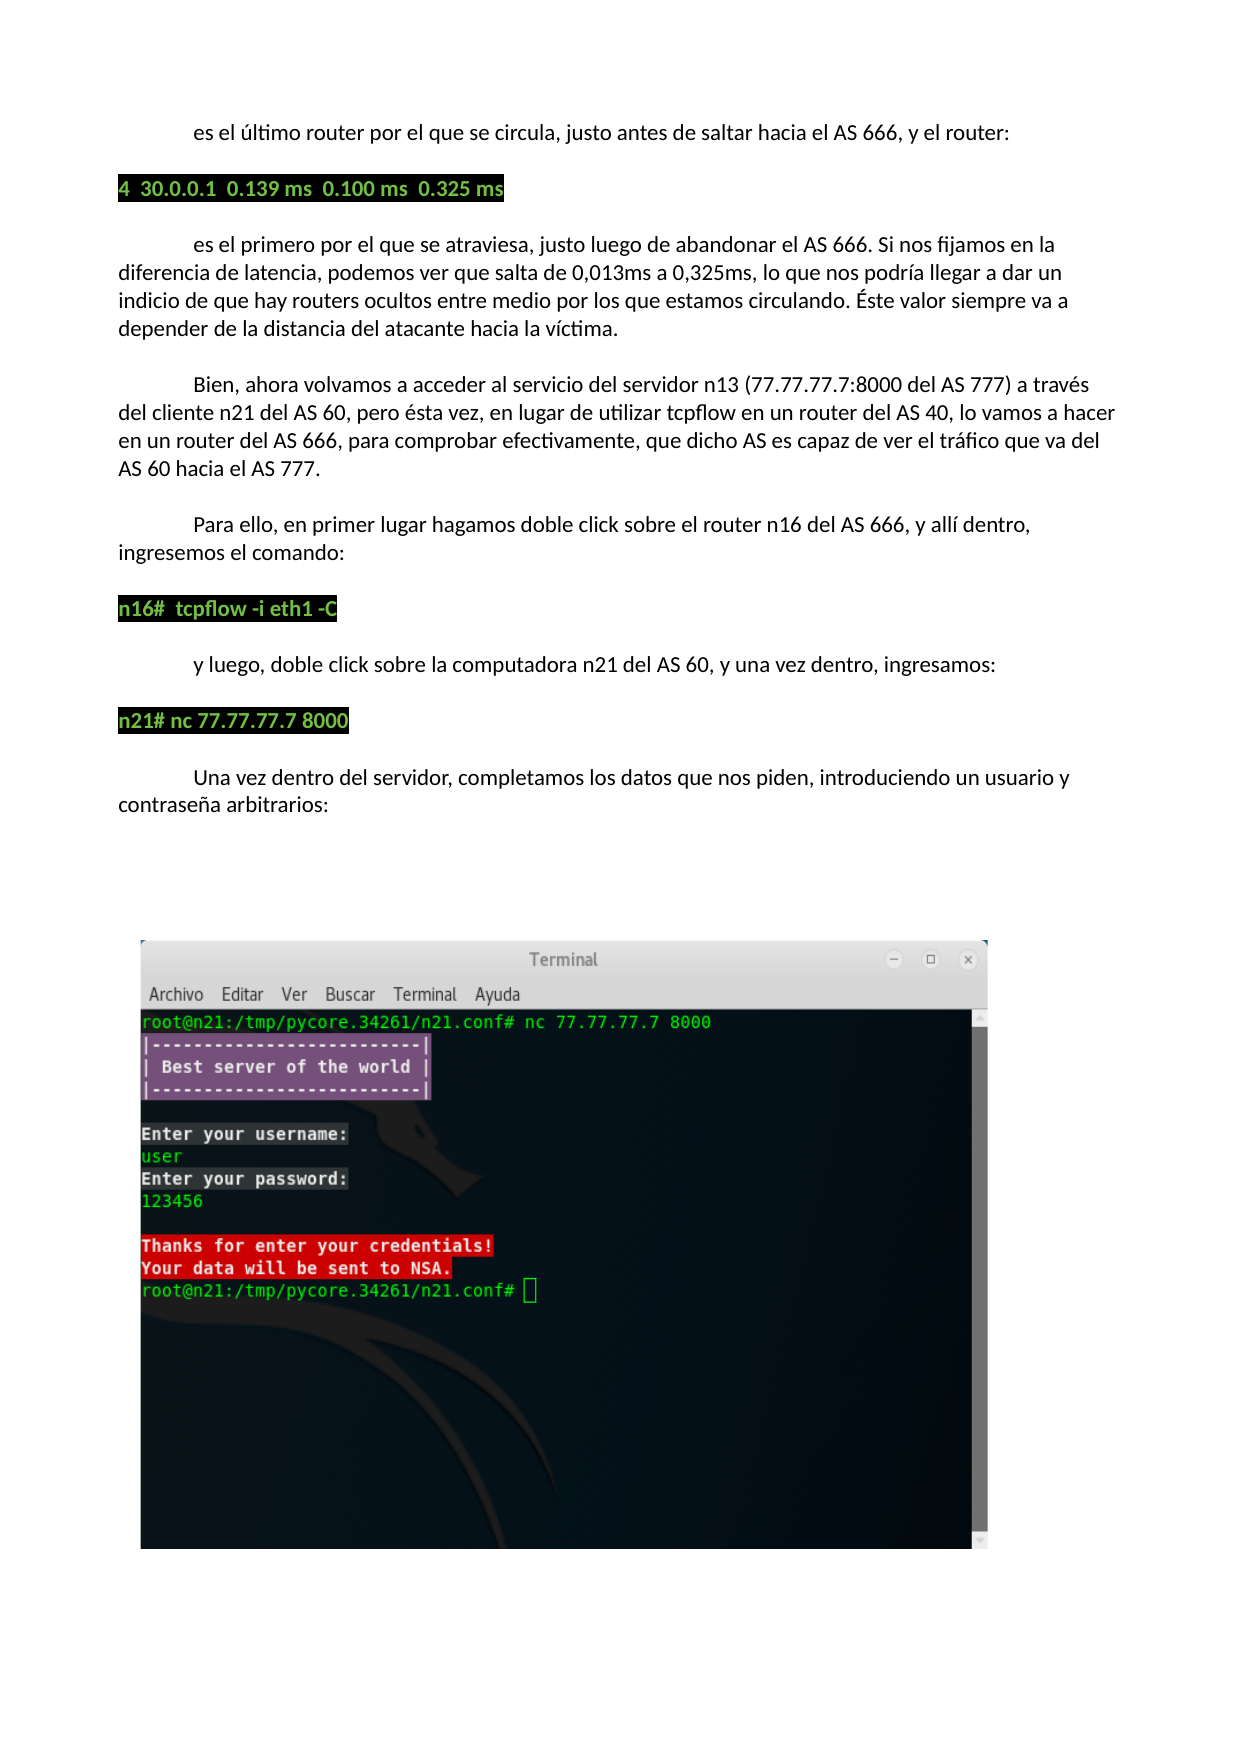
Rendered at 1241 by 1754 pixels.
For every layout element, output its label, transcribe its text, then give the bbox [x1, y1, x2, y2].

text 4 30.0.0.1 0.139 ms 0.100 ms 0.325 ms [118, 174, 1122, 202]
picture [140, 940, 988, 1549]
text n21# nc 77.77.77.7 8000 [118, 707, 1122, 734]
text es el primero por el que se atraviesa, justo luego de abandonar el AS 666. Si nos fijamos en la diferencia de latencia, podemos ver que salta de 0,013ms a 0,325ms, lo que nos podría llegar a dar un indicio de que hay routers ocultos entre medio por los que estamos circulando. Éste valor siempre va a depender de la distancia del atacante hacia la víctima. [118, 230, 1122, 342]
text Para ello, en primer lugar hagamos doble click sobre el router n16 del AS 666, y allí dentro, ingresemos el comando: [118, 510, 1122, 566]
text y luego, doble click sobre la computadora n21 del AS 60, y una vez dentro, ingresamos: [118, 651, 1122, 678]
text Una vez dentro del servidor, completamos los datos que nos piden, introduciendo un usuario y contraseña arbitrarios: [118, 763, 1122, 819]
text Bien, ahora volvamos a acceder al servicio del servidor n13 (77.77.77.7:8000 del AS 777) a través del cliente n21 del AS 60, pero ésta vez, en lugar de utilizar tcpflow en un router del AS 40, lo vamos a hacer en un router del AS 666, para comprobar efectivamente, que dicho AS es capaz de ver el tráfico que va del AS 60 hacia el AS 777. [118, 370, 1122, 482]
text n16# tcpflow -i eth1 -C [118, 594, 1122, 622]
text es el último router por el que se circula, justo antes de saltar hacia el AS 666, y el router: [118, 118, 1122, 146]
